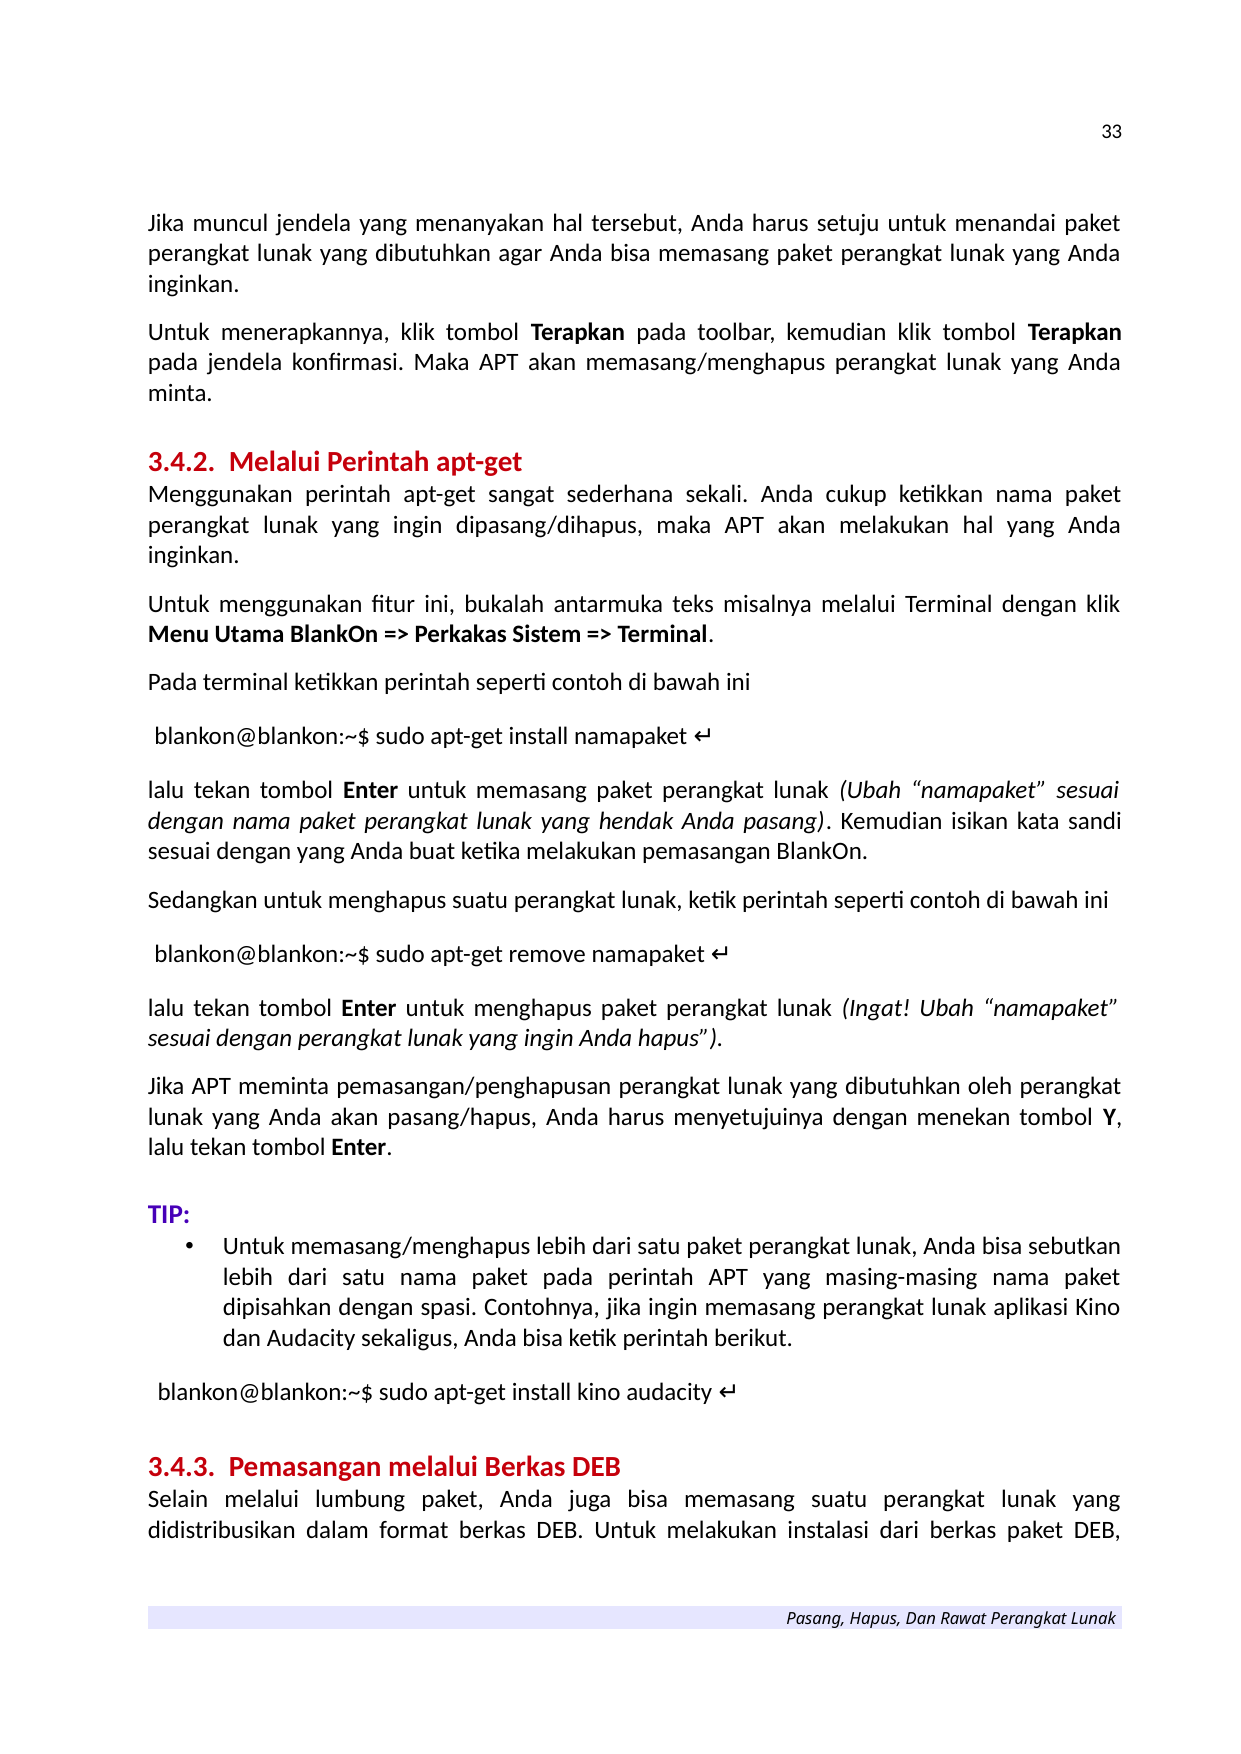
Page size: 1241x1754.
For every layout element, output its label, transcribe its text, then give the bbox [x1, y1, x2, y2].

text Pada terminal ketikkan perintah seperti contoh di bawah ini [148, 667, 1122, 697]
text Sedangkan untuk menghapus suatu perangkat lunak, ketik perintah seperti contoh di bawah ini [148, 884, 1122, 914]
text lalu tekan tombol Enter untuk menghapus paket perangkat lunak (Ingat! Ubah “namapaket” sesuai dengan perangkat lunak yang ingin Anda hapus”). [148, 992, 1122, 1053]
subtitle TIP: [148, 1197, 1122, 1230]
table_header blankon@blankon:~$ sudo apt-get install kino audacity ↵ [152, 1370, 1120, 1430]
table_header blankon@blankon:~$ sudo apt-get install namapaket ↵ [148, 715, 1117, 774]
text Jika APT meminta pemasangan/penghapusan perangkat lunak yang dibutuhkan oleh perangkat lunak yang Anda akan pasang/hapus, Anda harus menyetujuinya dengan menekan tombol Y, lalu tekan tombol Enter. [148, 1070, 1122, 1162]
text Untuk menggunakan fitur ini, bukalah antarmuka teks misalnya melalui Terminal dengan klik Menu Utama BlankOn => Perkakas Sistem => Terminal. [148, 588, 1122, 649]
table_header blankon@blankon:~$ sudo apt-get remove namapaket ↵ [148, 932, 1117, 992]
list Untuk memasang/menghapus lebih dari satu paket perangkat lunak, Anda bisa sebutkan lebih dari satu nama paket pada perintah APT yang masing-masing nama paket dipisahkan dengan spasi. Contohnya, jika ingin memasang perangkat lunak aplikasi Kino dan Audacity sekaligus, Anda bisa ketik perintah berikut. [185, 1230, 1122, 1352]
text Untuk menerapkannya, klik tombol Terapkan pada toolbar, kemudian klik tombol Terapkan pada jendela konfirmasi. Maka APT akan memasang/menghapus perangkat lunak yang Anda minta. [148, 316, 1122, 407]
subtitle Melalui Perintah apt-get [148, 443, 1122, 478]
text lalu tekan tombol Enter untuk memasang paket perangkat lunak (Ubah “namapaket” sesuai dengan nama paket perangkat lunak yang hendak Anda pasang). Kemudian isikan kata sandi sesuai dengan yang Anda buat ketika melakukan pemasangan BlankOn. [148, 774, 1122, 866]
text Menggunakan perintah apt-get sangat sederhana sekali. Anda cukup ketikkan nama paket perangkat lunak yang ingin dipasang/dihapus, maka APT akan melakukan hal yang Anda inginkan. [148, 478, 1122, 570]
text Selain melalui lumbung paket, Anda juga bisa memasang suatu perangkat lunak yang didistribusikan dalam format berkas DEB. Untuk melakukan instalasi dari berkas paket DEB, [148, 1483, 1122, 1544]
subtitle Pemasangan melalui Berkas DEB [148, 1448, 1122, 1483]
text Jika muncul jendela yang menanyakan hal tersebut, Anda harus setuju untuk menandai paket perangkat lunak yang dibutuhkan agar Anda bisa memasang paket perangkat lunak yang Anda inginkan. [148, 207, 1122, 298]
